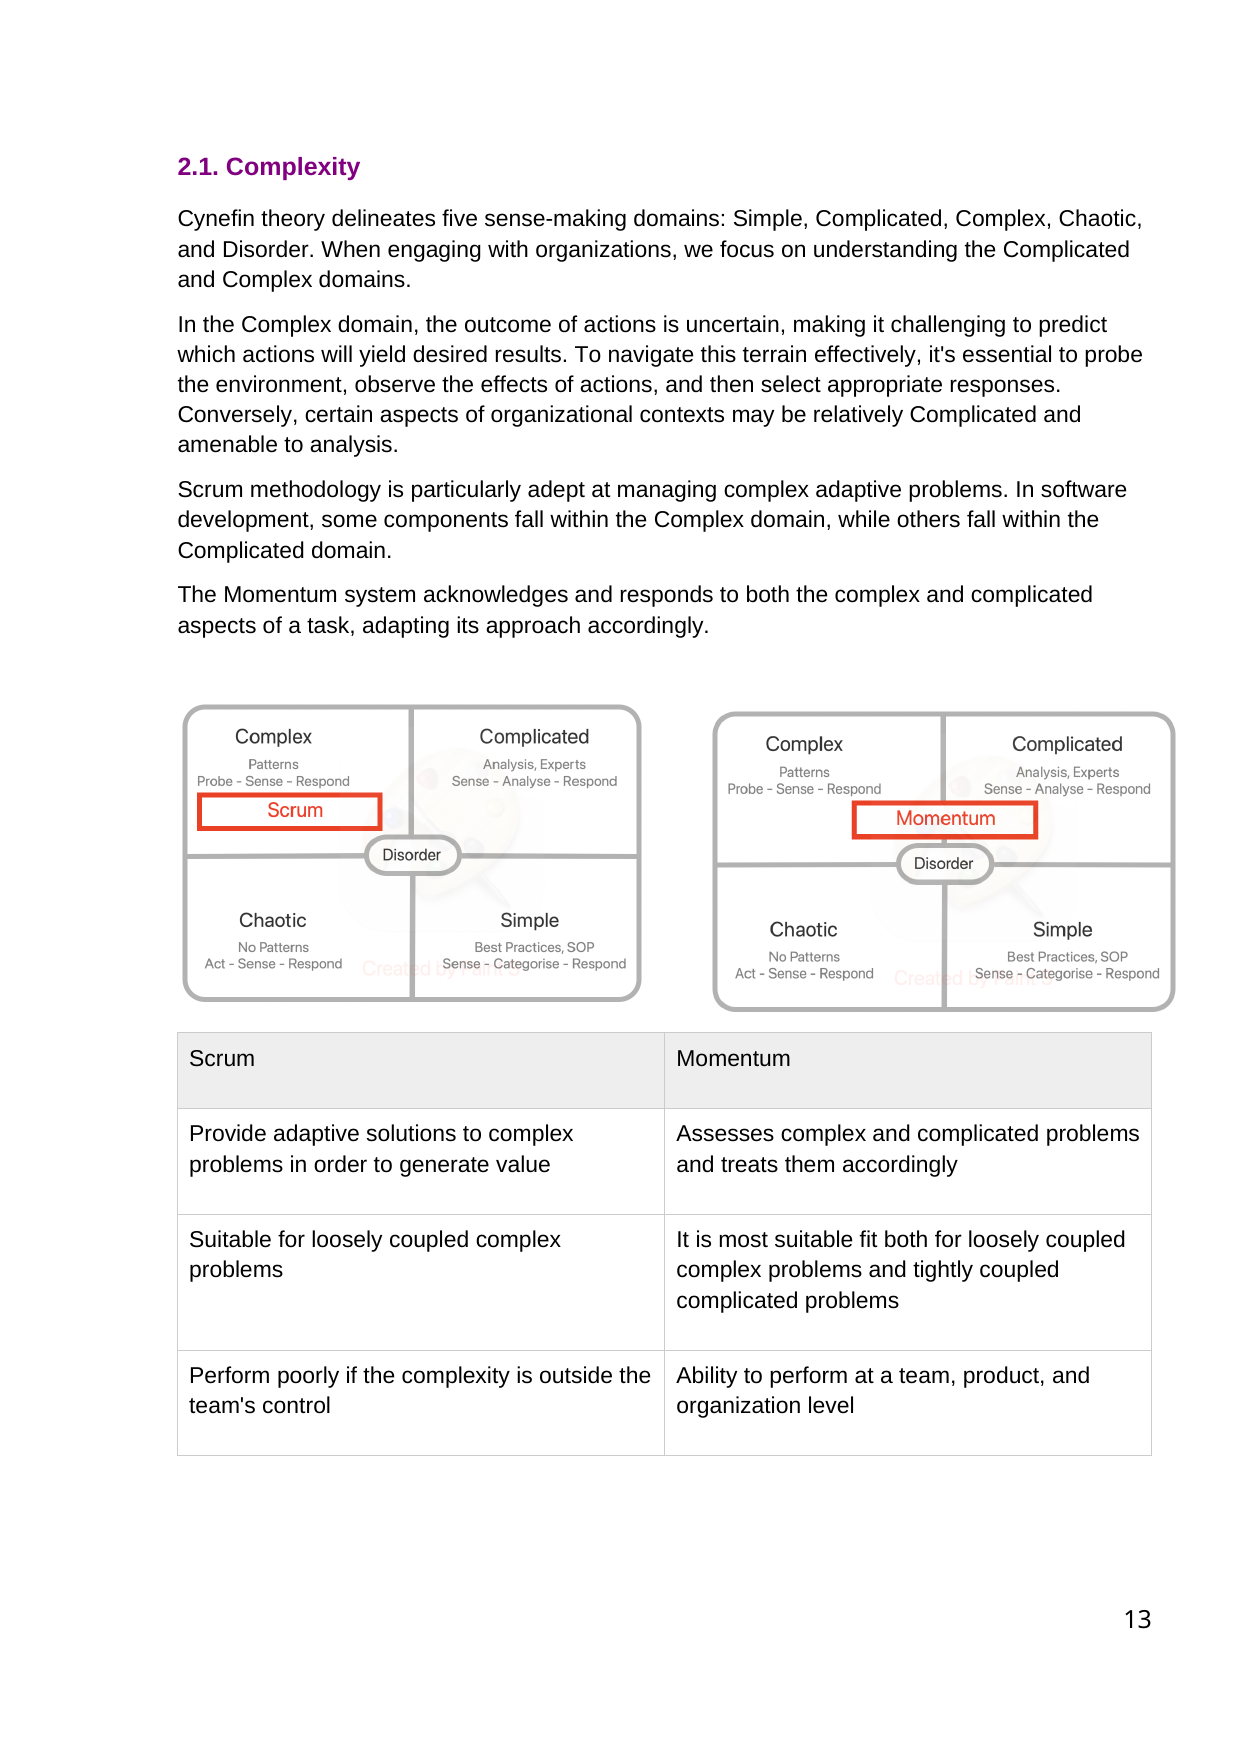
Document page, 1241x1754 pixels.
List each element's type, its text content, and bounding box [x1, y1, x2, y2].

table_header Momentum [665, 1033, 1151, 1108]
text In the Complex domain, the outcome of actions is uncertain, making it challenging to predict which actions will yield desired results. To navigate this terrain effectively, it's essential to probe the environment, observe the effects of actions, and then select appropriate responses. Conversely, certain aspects of organizational contexts may be relatively Complicated and amenable to analysis. [177, 311, 1152, 458]
picture [698, 702, 1187, 1019]
table_cell Suitable for loosely coupled complex problems [178, 1215, 664, 1349]
table_header Scrum [178, 1033, 664, 1108]
text Cynefin theory delineates five sense-making domains: Simple, Complicated, Complex, Chaotic, and Disorder. When engaging with organizations, we focus on understanding the Complicated and Complex domains. [177, 205, 1152, 292]
picture [171, 697, 655, 1011]
table_cell Perform poorly if the complexity is outside the team's control [178, 1351, 664, 1455]
subtitle 2.1. Complexity [177, 151, 1152, 180]
text Scrum methodology is particularly adept at managing complex adaptive problems. In software development, some components fall within the Complex domain, while others fall within the Complicated domain. [177, 476, 1152, 563]
table_cell It is most suitable fit both for loosely coupled complex problems and tightly coupled complicated problems [665, 1215, 1151, 1349]
text The Momentum system acknowledges and responds to both the complex and complicated aspects of a task, adapting its approach accordingly. [177, 581, 1152, 638]
table_cell Assesses complex and complicated problems and treats them accordingly [665, 1109, 1151, 1213]
table_cell Provide adaptive solutions to complex problems in order to generate value [178, 1109, 664, 1213]
table_cell Ability to perform at a team, product, and organization level [665, 1351, 1151, 1455]
